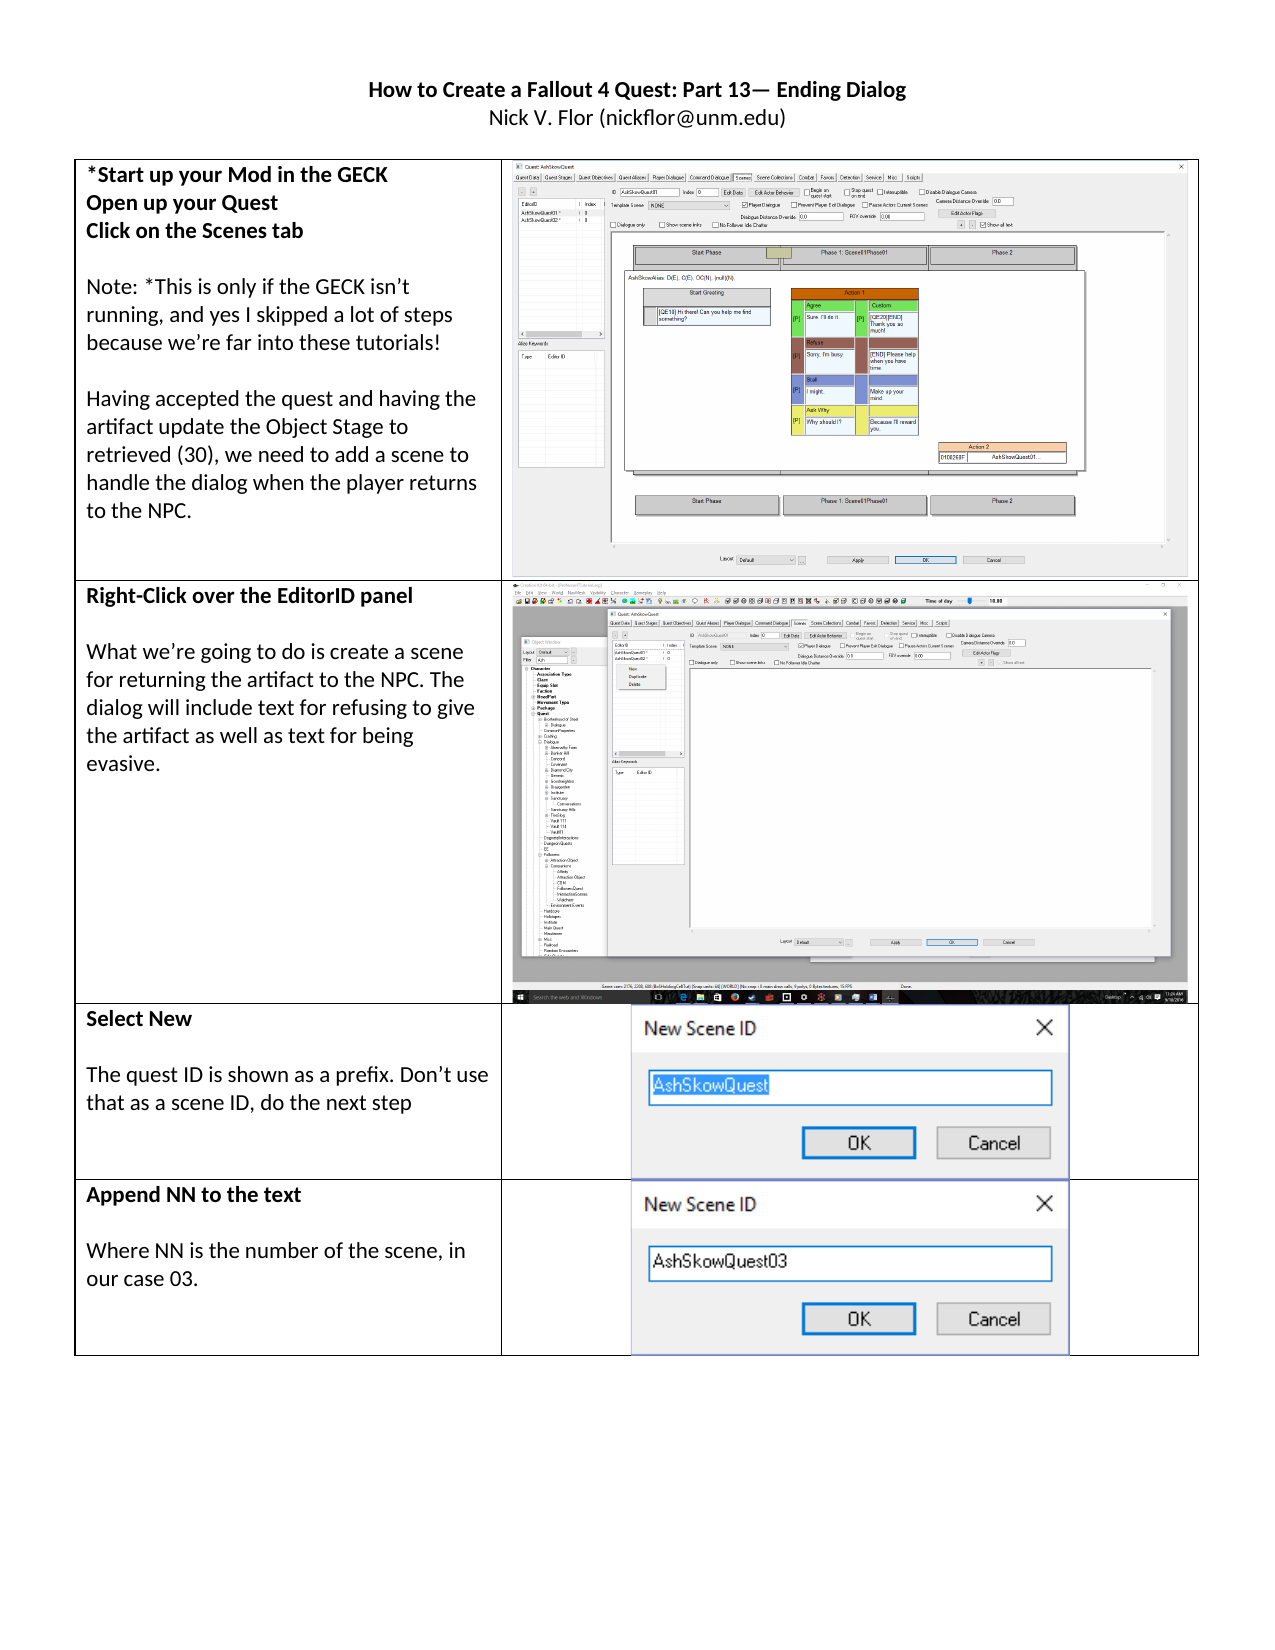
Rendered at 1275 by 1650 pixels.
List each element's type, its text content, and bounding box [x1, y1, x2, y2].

table_cell Select New The quest ID is shown as a prefix. Don’t use that as a scene ID, do the next step [76, 1004, 501, 1179]
table_cell [502, 581, 512, 1003]
text How to Create a Fallout 4 Quest: Part 13— Ending Dialog [75, 75, 1200, 103]
table_cell [1188, 581, 1198, 1003]
table_cell [1070, 1180, 1198, 1355]
table_header [502, 160, 1198, 580]
table_cell [502, 1004, 630, 1179]
table_header *Start up your Mod in the GECK Open up your Quest Click on the Scenes tab Note: *This is only if the GECK isn’t running, and yes I skipped a lot of steps because we’re far into these tutorials! Having accepted the quest and having the artifact update the Object Stage to retrieved (30), we need to add a scene to handle the dialog when the player returns to the NPC. [76, 160, 501, 580]
text Nick V. Flor (nickflor@unm.edu) [75, 103, 1200, 131]
table_cell Append NN to the text Where NN is the number of the scene, in our case 03. [76, 1180, 501, 1355]
table_cell [502, 1180, 630, 1355]
table_cell Right-Click over the EditorID panel What we’re going to do is create a scene for returning the artifact to the NPC. The dialog will include text for refusing to give the artifact as well as text for being evasive. [76, 581, 501, 1003]
table_cell [1070, 1004, 1198, 1179]
